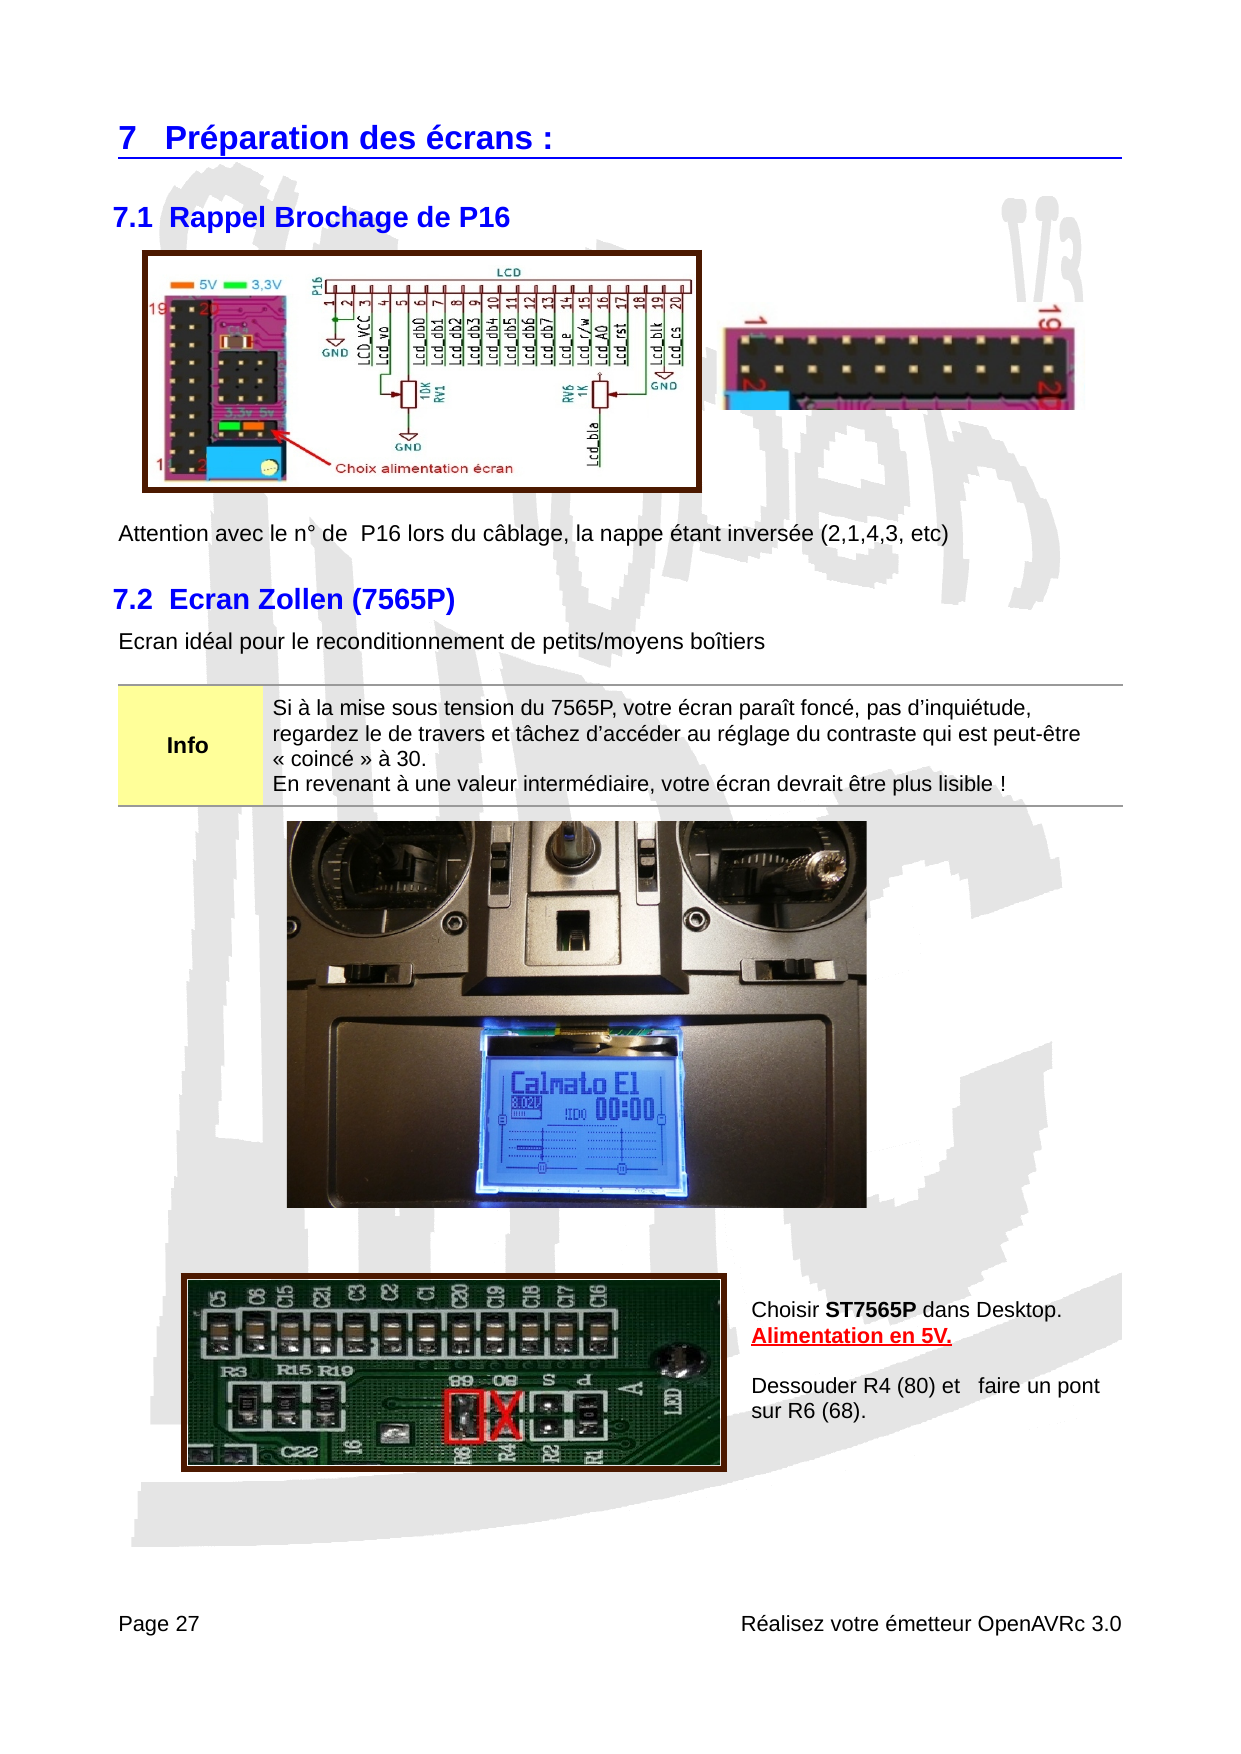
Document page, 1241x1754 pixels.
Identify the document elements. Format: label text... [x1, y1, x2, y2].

picture [286, 821, 867, 1208]
subtitle 7.2 Ecran Zollen (7565P) [112, 582, 1122, 615]
picture [148, 256, 696, 487]
picture [716, 302, 1086, 410]
picture [189, 1280, 719, 1465]
text Ecran idéal pour le reconditionnement de petits/moyens boîtiers [118, 628, 1122, 654]
subtitle 7.1 Rappel Brochage de P16 [112, 201, 1122, 234]
text [118, 1373, 181, 1423]
text [118, 1297, 181, 1348]
subtitle 7 Préparation des écrans : [118, 118, 1122, 157]
table_header Info [118, 686, 263, 805]
text Attention avec le n° de P16 lors du câblage, la nappe étant inversée (2,1,4,3, etc) [118, 520, 1122, 546]
text Dessouder R4 (80) et faire un pont sur R6 (68). [727, 1373, 1122, 1423]
text Choisir ST7565P dans Desktop. Alimentation en 5V. [727, 1297, 1122, 1348]
table_header Si à la mise sous tension du 7565P, votre écran paraît foncé, pas d’inquiétude, regardez le de travers et tâchez d’accéder au réglage du contraste qui est peut-être « coincé » à 30. En revenant à une valeur intermédiaire, votre écran devrait être plus lisible ! [264, 686, 1122, 805]
